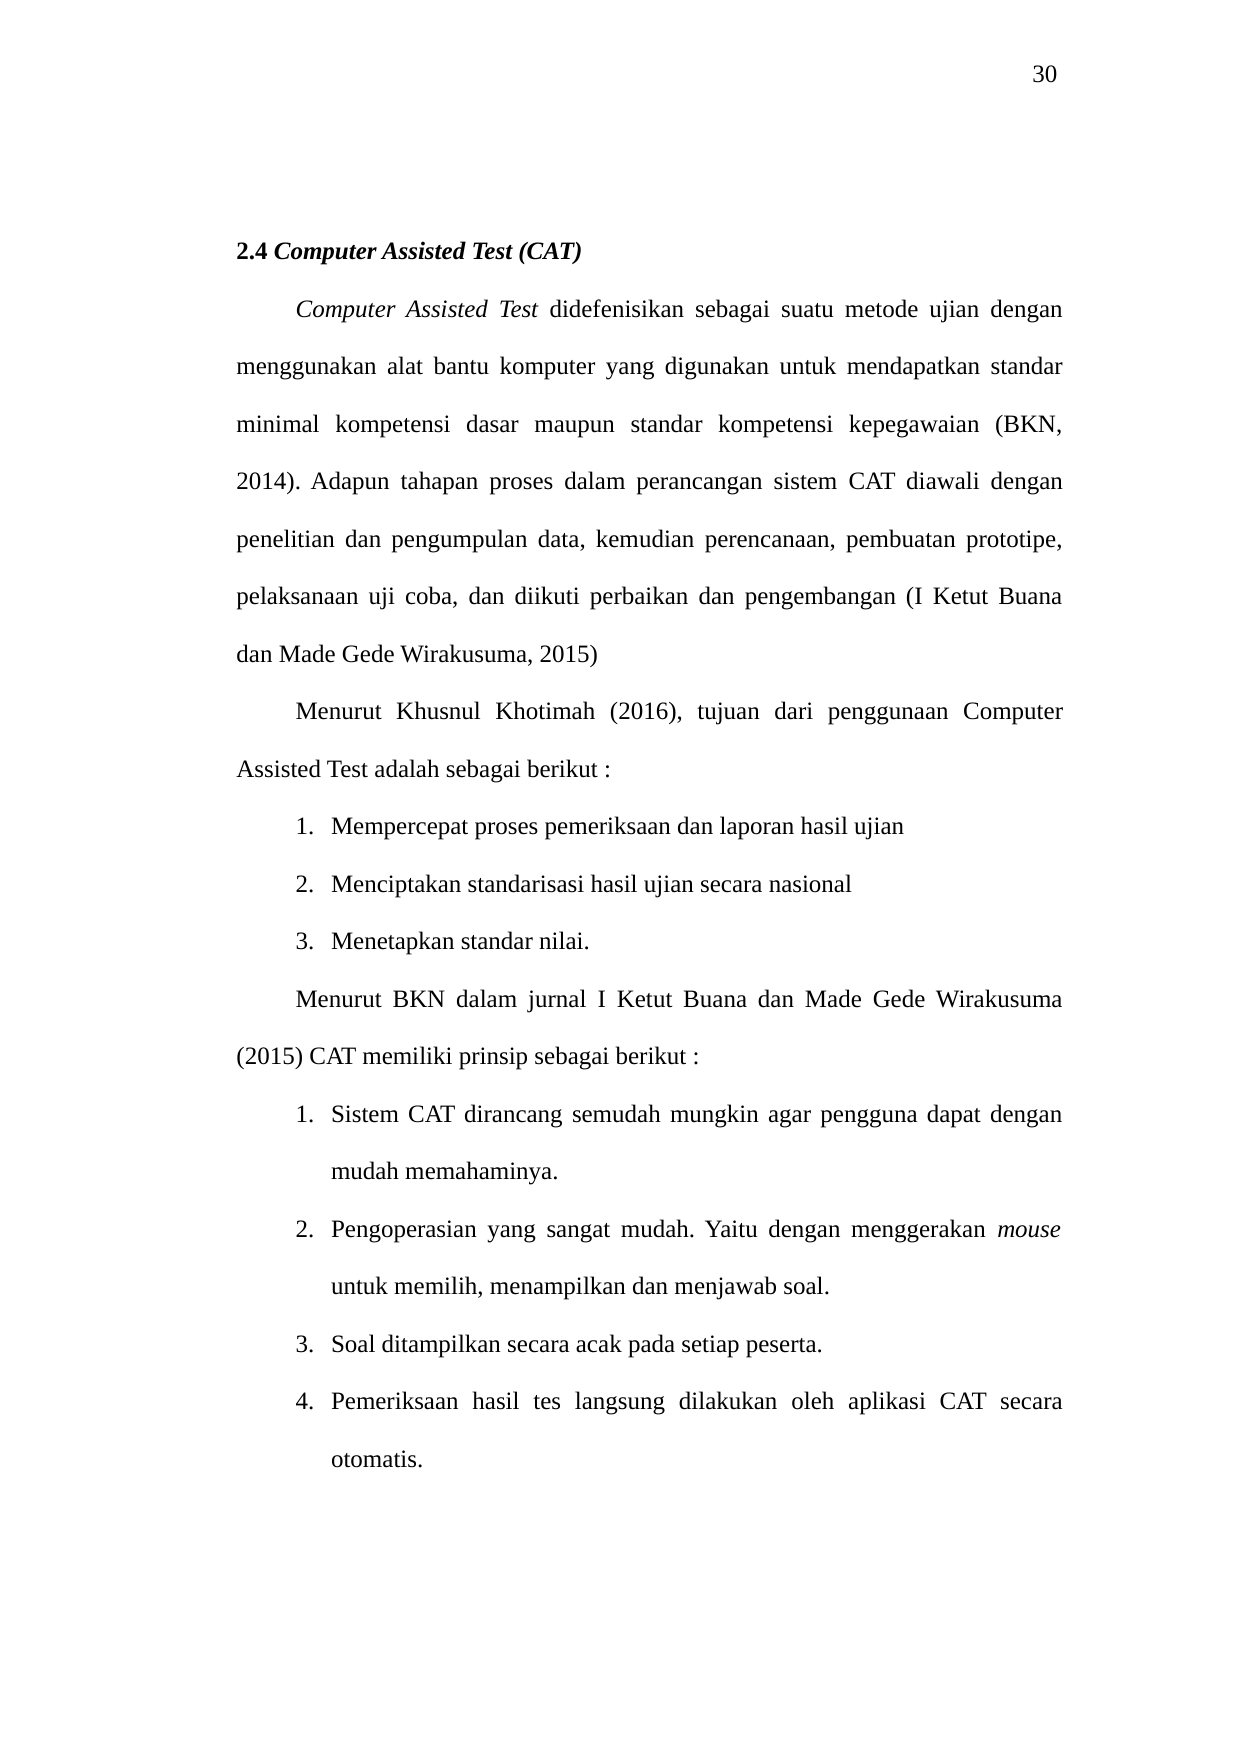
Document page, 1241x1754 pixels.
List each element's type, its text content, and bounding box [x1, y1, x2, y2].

list Sistem CAT dirancang semudah mungkin agar pengguna dapat dengan mudah memahaminya. [295, 1099, 1063, 1185]
list Menetapkan standar nilai. [295, 926, 1063, 955]
list Pemeriksaan hasil tes langsung dilakukan oleh aplikasi CAT secara otomatis. [295, 1386, 1063, 1472]
list Menciptakan standarisasi hasil ujian secara nasional [295, 869, 1063, 897]
text Menurut Khusnul Khotimah (2016), tujuan dari penggunaan Computer Assisted Test adalah sebagai berikut : [236, 696, 1063, 782]
list Soal ditampilkan secara acak pada setiap peserta. [295, 1329, 1063, 1357]
list Mempercepat proses pemeriksaan dan laporan hasil ujian [295, 811, 1063, 840]
text Computer Assisted Test didefenisikan sebagai suatu metode ujian dengan menggunakan alat bantu komputer yang digunakan untuk mendapatkan standar minimal kompetensi dasar maupun standar kompetensi kepegawaian (BKN, 2014). Adapun tahapan proses dalam perancangan sistem CAT diawali dengan penelitian dan pengumpulan data, kemudian perencanaan, pembuatan prototipe, pelaksanaan uji coba, dan diikuti perbaikan dan pengembangan (I Ketut Buana dan Made Gede Wirakusuma, 2015) [236, 294, 1063, 667]
list Pengoperasian yang sangat mudah. Yaitu dengan menggerakan mouse untuk memilih, menampilkan dan menjawab soal. [295, 1214, 1063, 1300]
subtitle 2.4 Computer Assisted Test (CAT) [236, 236, 1063, 265]
text Menurut BKN dalam jurnal I Ketut Buana dan Made Gede Wirakusuma (2015) CAT memiliki prinsip sebagai berikut : [236, 984, 1063, 1070]
